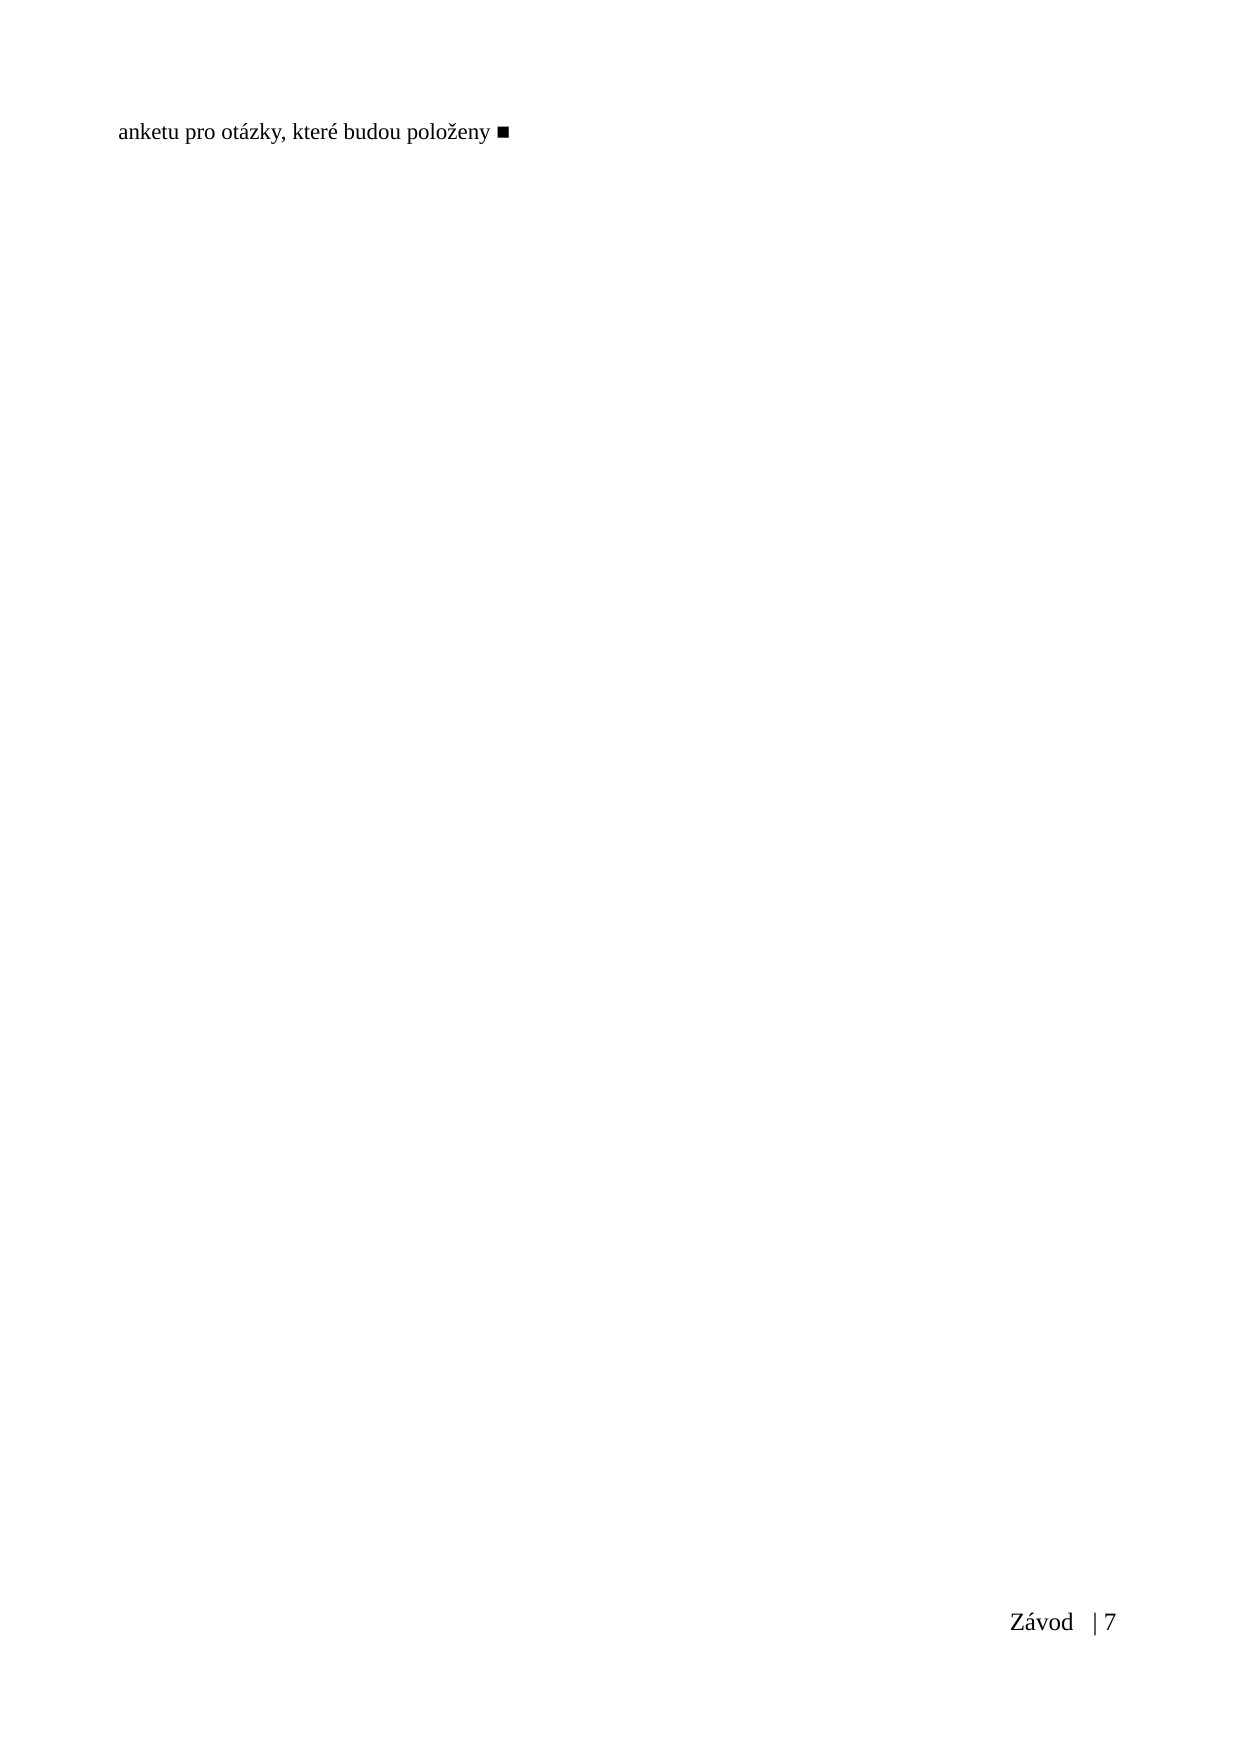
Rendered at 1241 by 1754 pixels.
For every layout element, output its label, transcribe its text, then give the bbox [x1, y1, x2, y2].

text anketu pro otázky, které budou položeny ■ [118, 118, 591, 144]
